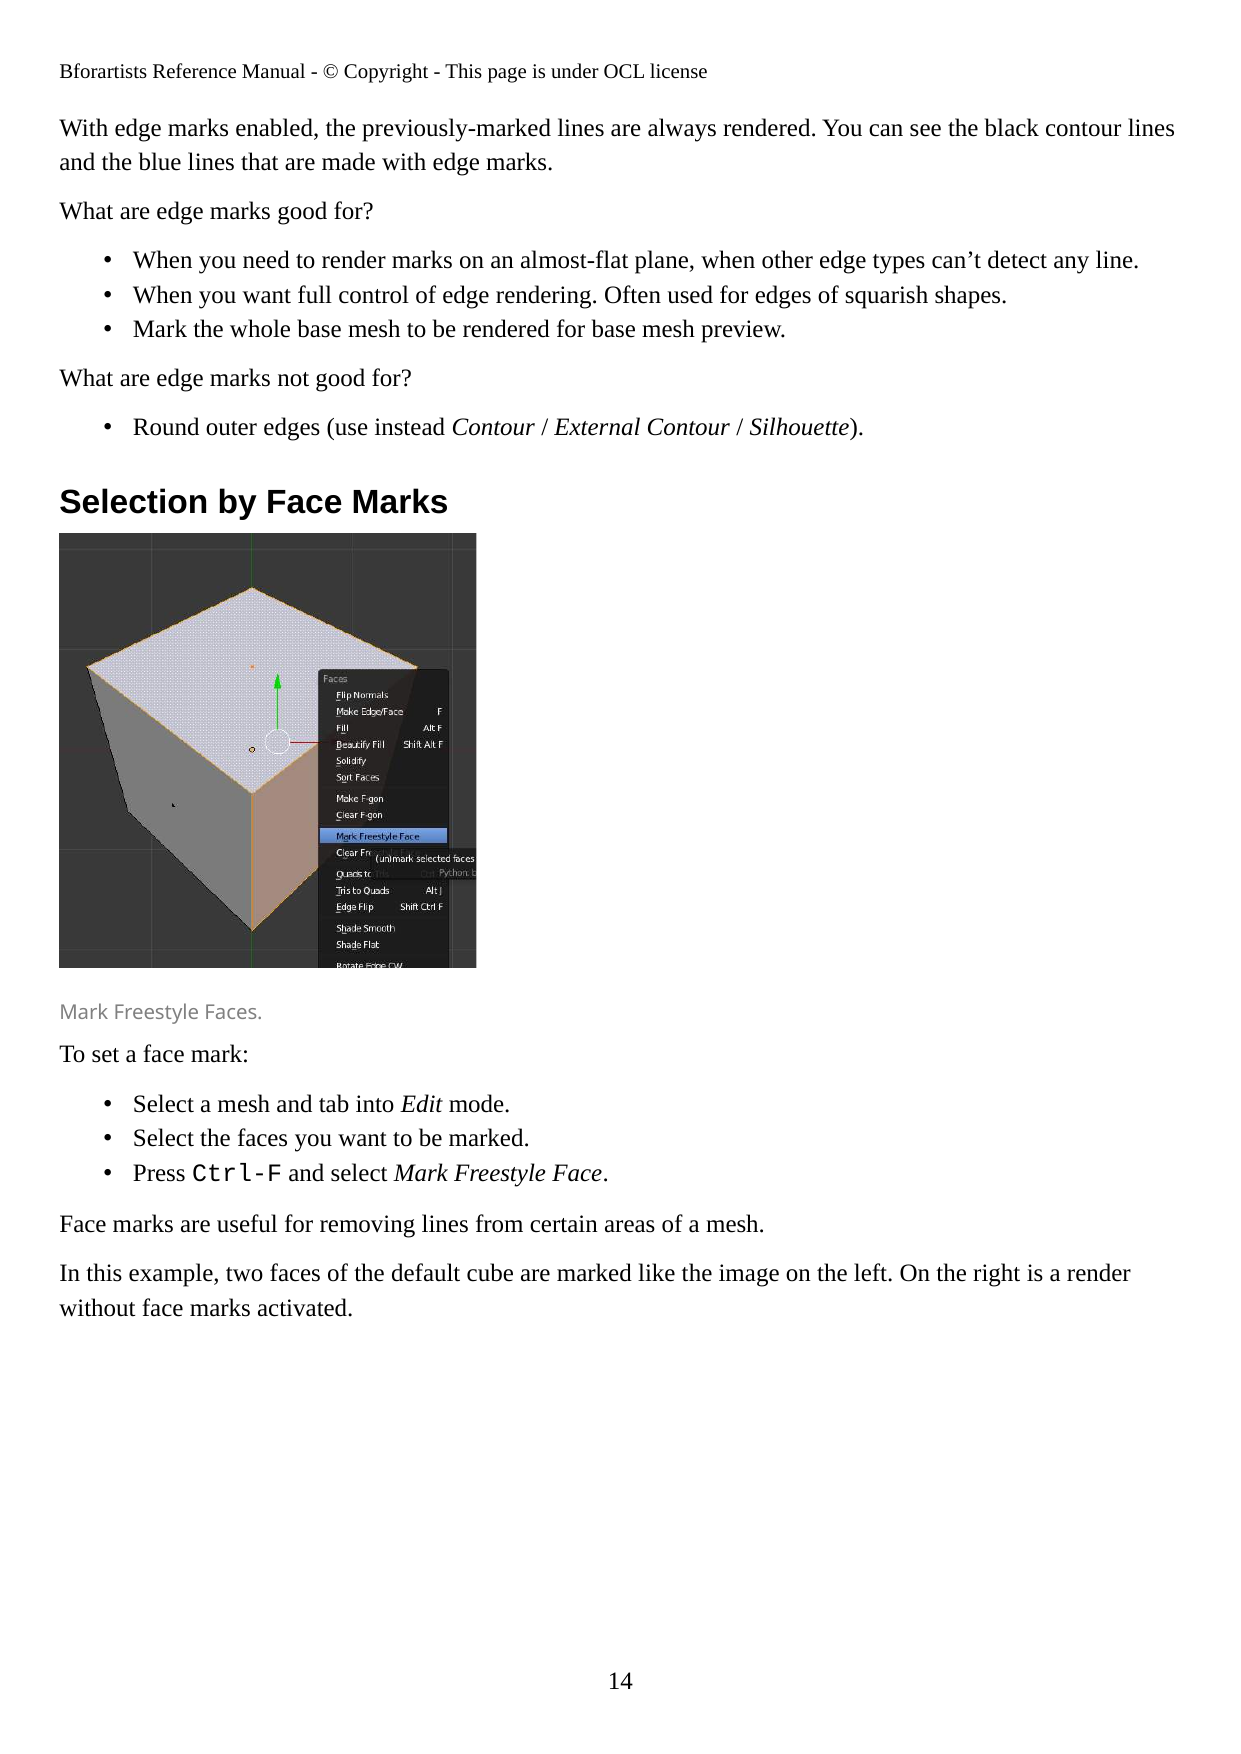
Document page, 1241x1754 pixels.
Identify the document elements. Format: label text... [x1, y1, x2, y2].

list Mark the whole base mesh to be rendered for base mesh preview. [103, 314, 1181, 343]
list Press Ctrl-F and select Mark Freestyle Face. [103, 1158, 1181, 1188]
text Face marks are useful for removing lines from certain areas of a mesh. [59, 1209, 1181, 1238]
list When you need to render marks on an almost-flat plane, when other edge types can’t detect any line. [103, 245, 1181, 274]
list Select a mesh and tab into Edit mode. [103, 1089, 1181, 1117]
list When you want full control of edge rendering. Often used for edges of squarish shapes. [103, 280, 1181, 308]
text Mark Freestyle Faces. [59, 994, 1181, 1025]
text In this example, two faces of the default cube are marked like the image on the left. On the right is a render without face marks activated. [59, 1258, 1181, 1321]
list Select the faces you want to be marked. [103, 1123, 1181, 1152]
subtitle Selection by Face Marks [59, 482, 1181, 521]
text To set a face mark: [59, 1039, 1181, 1068]
list Round outer edges (use instead Contour / External Contour / Silhouette). [103, 412, 1181, 441]
text With edge marks enabled, the previously-marked lines are always rendered. You can see the black contour lines and the blue lines that are made with edge marks. [59, 113, 1181, 176]
text What are edge marks good for? [59, 196, 1181, 225]
picture [59, 533, 477, 968]
text What are edge marks not good for? [59, 363, 1181, 392]
